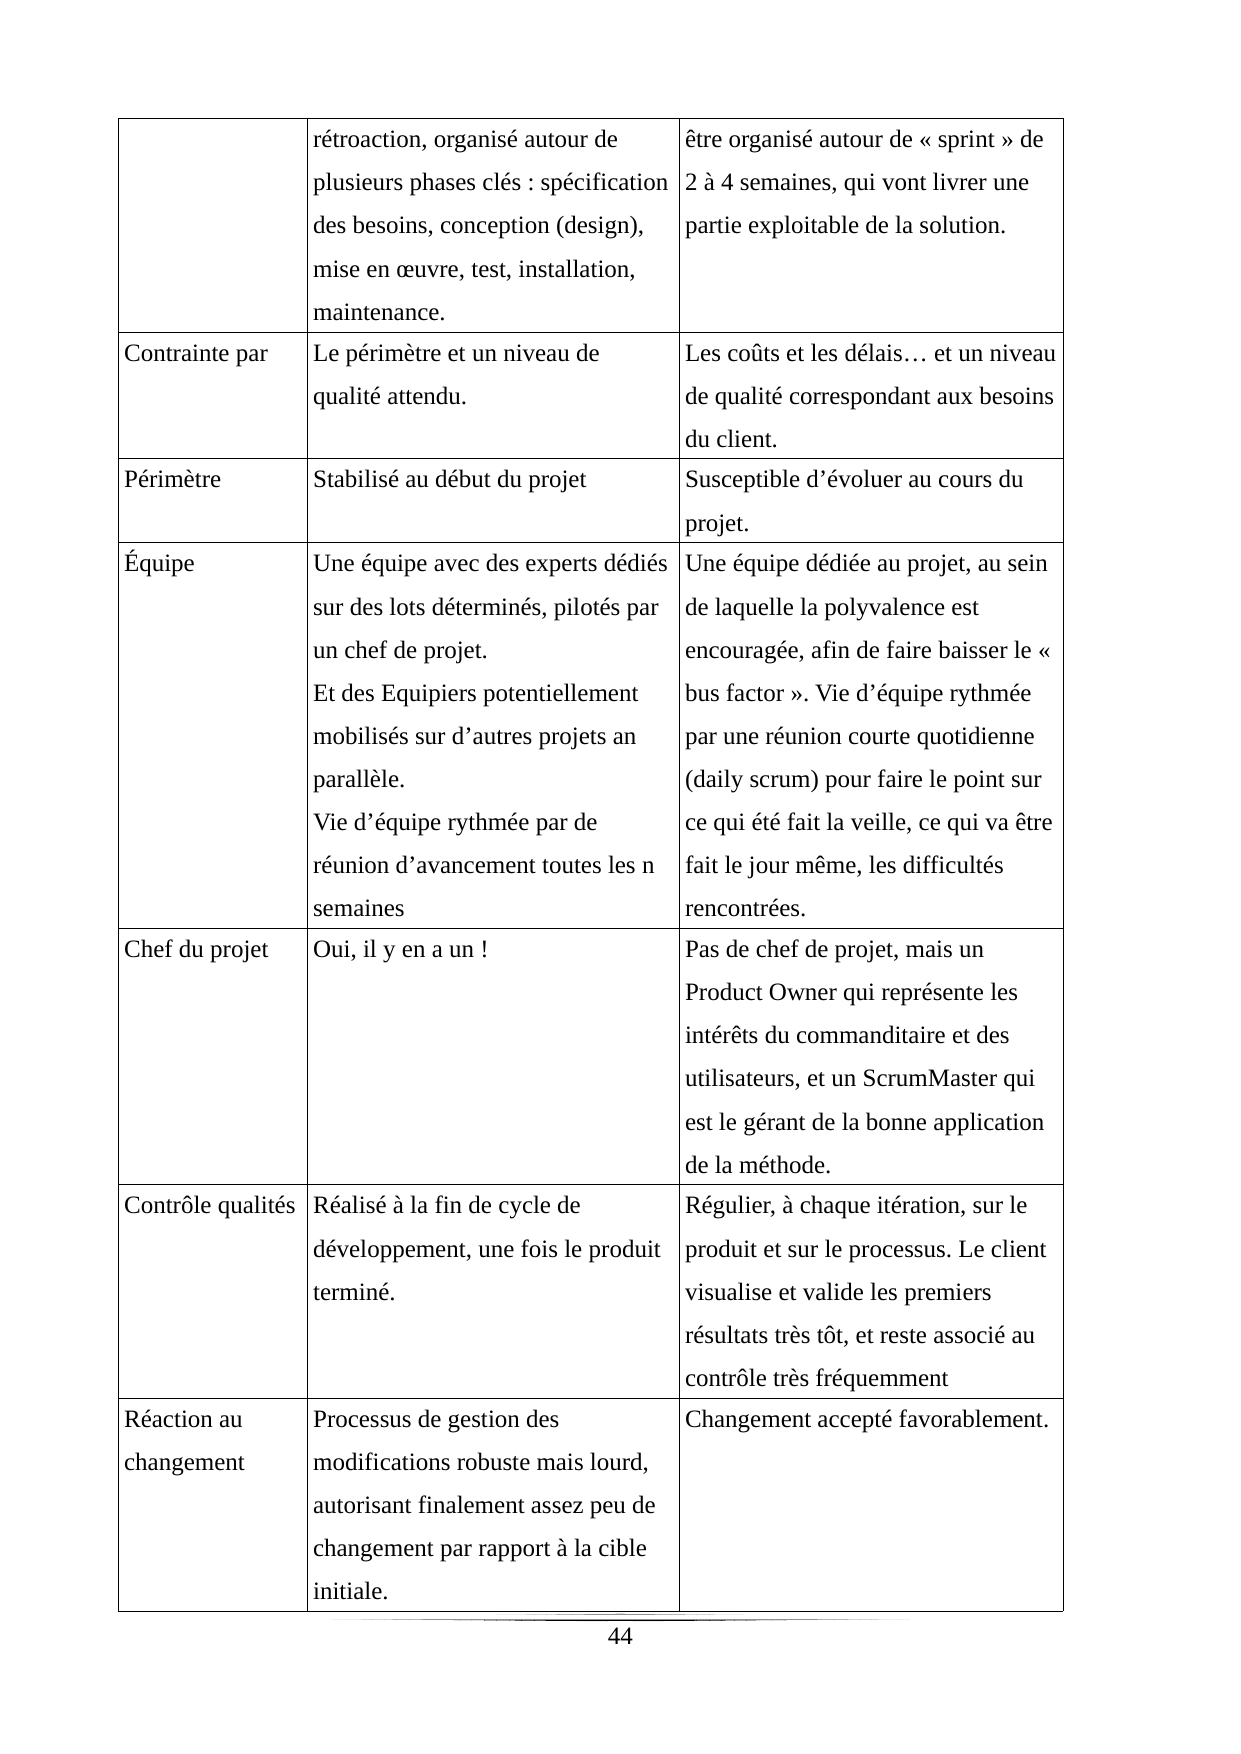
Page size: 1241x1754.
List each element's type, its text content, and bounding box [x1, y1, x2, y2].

table_cell [119, 119, 307, 331]
table_cell Le périmètre et un niveau de qualité attendu. [308, 333, 679, 458]
table_cell être organisé autour de « sprint » de 2 à 4 semaines, qui vont livrer une partie exploitable de la solution. [680, 119, 1063, 331]
picture [171, 1613, 1069, 1622]
table_cell Changement accepté favorablement. [680, 1399, 1063, 1611]
table_cell Une équipe avec des experts dédiés sur des lots déterminés, pilotés par un chef de projet. Et des Equipiers potentiellement mobilisés sur d’autres projets an parallèle. Vie d’équipe rythmée par de réunion d’avancement toutes les n semaines [308, 543, 679, 928]
table_cell Une équipe dédiée au projet, au sein de laquelle la polyvalence est encouragée, afin de faire baisser le « bus factor ». Vie d’équipe rythmée par une réunion courte quotidienne (daily scrum) pour faire le point sur ce qui été fait la veille, ce qui va être fait le jour même, les difficultés rencontrées. [680, 543, 1063, 928]
table_cell rétroaction, organisé autour de plusieurs phases clés : spécification des besoins, conception (design), mise en œuvre, test, installation, maintenance. [308, 119, 679, 331]
table_cell Réalisé à la fin de cycle de développement, une fois le produit terminé. [308, 1185, 679, 1397]
table_cell Contrainte par [119, 333, 307, 458]
table_cell Régulier, à chaque itération, sur le produit et sur le processus. Le client visualise et valide les premiers résultats très tôt, et reste associé au contrôle très fréquemment [680, 1185, 1063, 1397]
table_cell Pas de chef de projet, mais un Product Owner qui représente les intérêts du commanditaire et des utilisateurs, et un ScrumMaster qui est le gérant de la bonne application de la méthode. [680, 929, 1063, 1184]
table_cell Processus de gestion des modifications robuste mais lourd, autorisant finalement assez peu de changement par rapport à la cible initiale. [308, 1399, 679, 1611]
table_cell Périmètre [119, 459, 307, 542]
table_cell Équipe [119, 543, 307, 928]
table_cell Chef du projet [119, 929, 307, 1184]
table_cell Réaction au changement [119, 1399, 307, 1611]
table_cell Contrôle qualités [119, 1185, 307, 1397]
table_cell Susceptible d’évoluer au cours du projet. [680, 459, 1063, 542]
table_cell Oui, il y en a un ! [308, 929, 679, 1184]
table_cell Les coûts et les délais… et un niveau de qualité correspondant aux besoins du client. [680, 333, 1063, 458]
table_cell Stabilisé au début du projet [308, 459, 679, 542]
